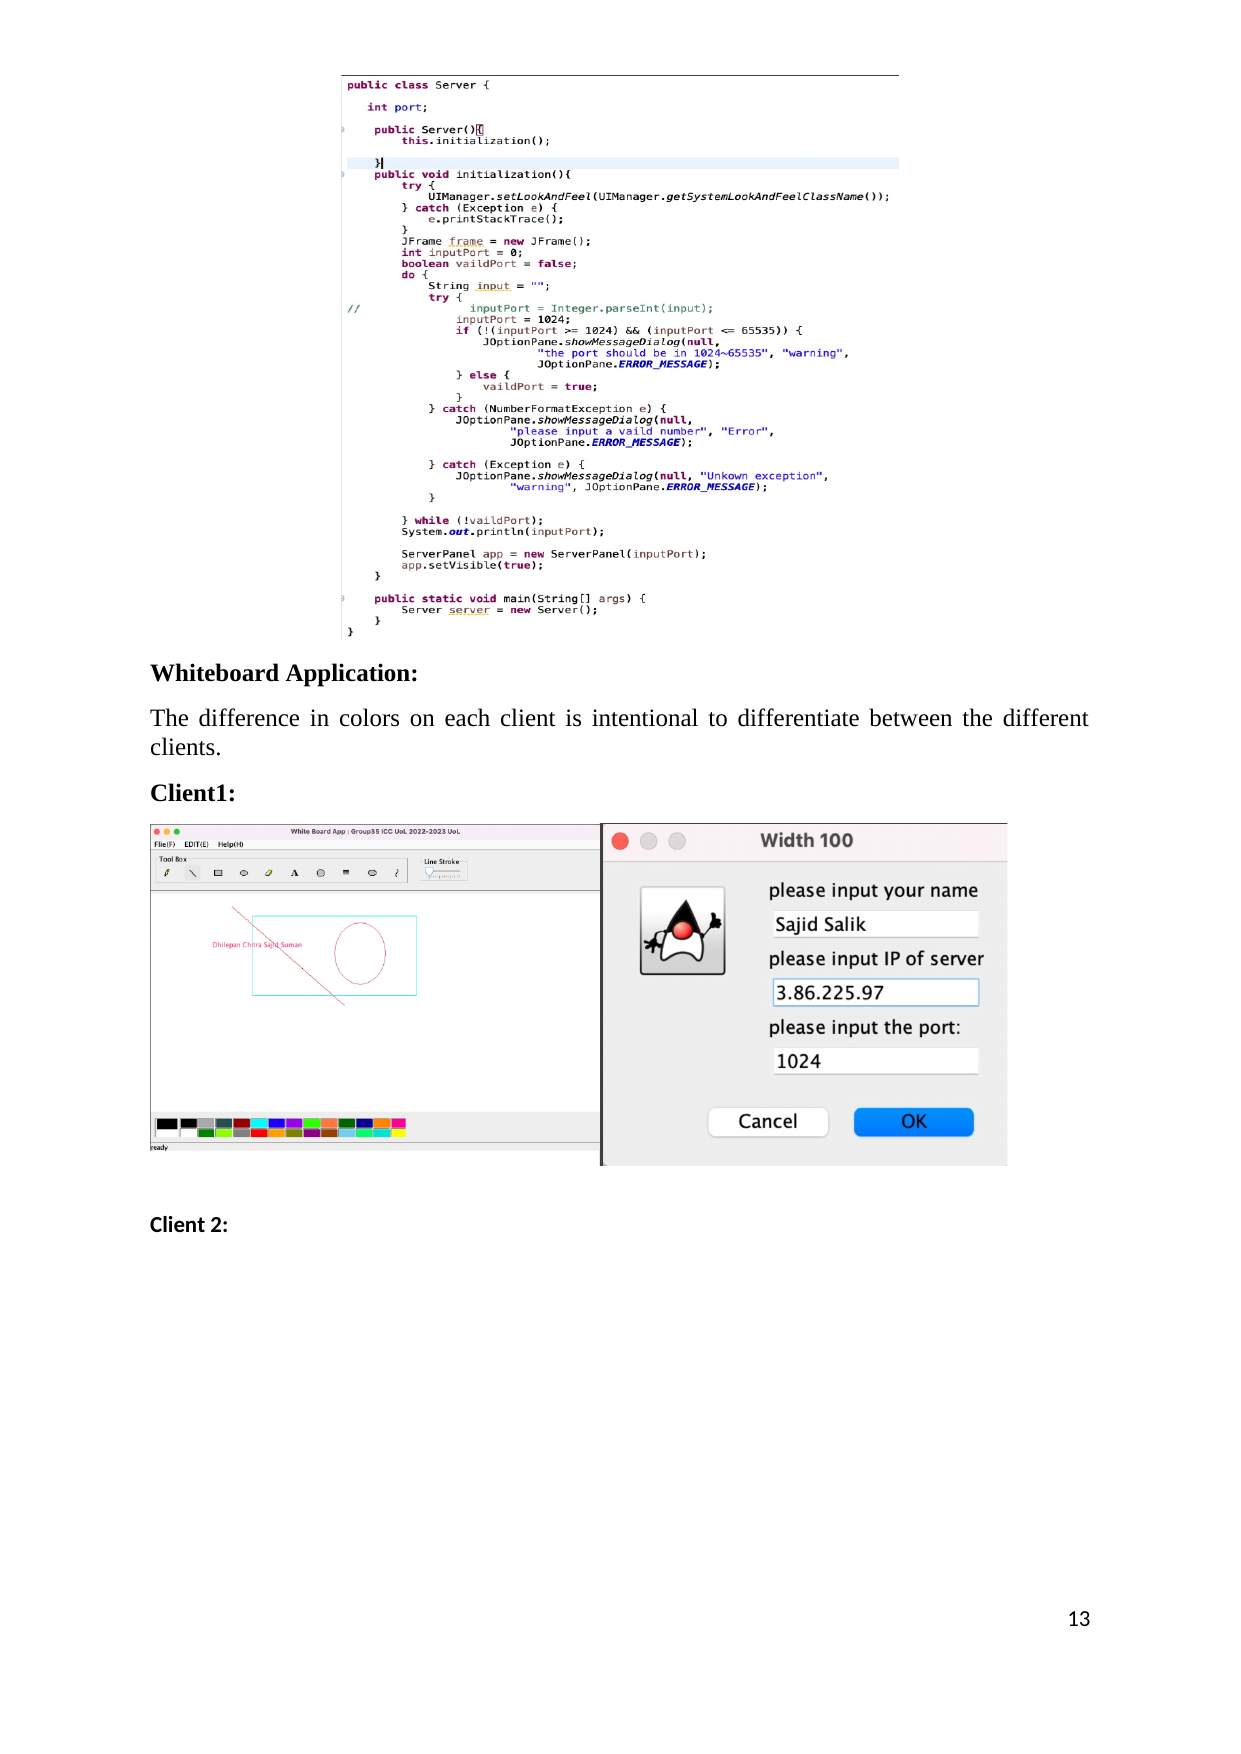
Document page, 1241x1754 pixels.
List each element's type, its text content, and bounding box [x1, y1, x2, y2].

text Whiteboard Application: [150, 658, 1090, 687]
text Client1: [150, 778, 1090, 807]
text Client 2: [150, 1211, 1090, 1239]
text The difference in colors on each client is intentional to differentiate between the different clients. [150, 703, 1090, 761]
